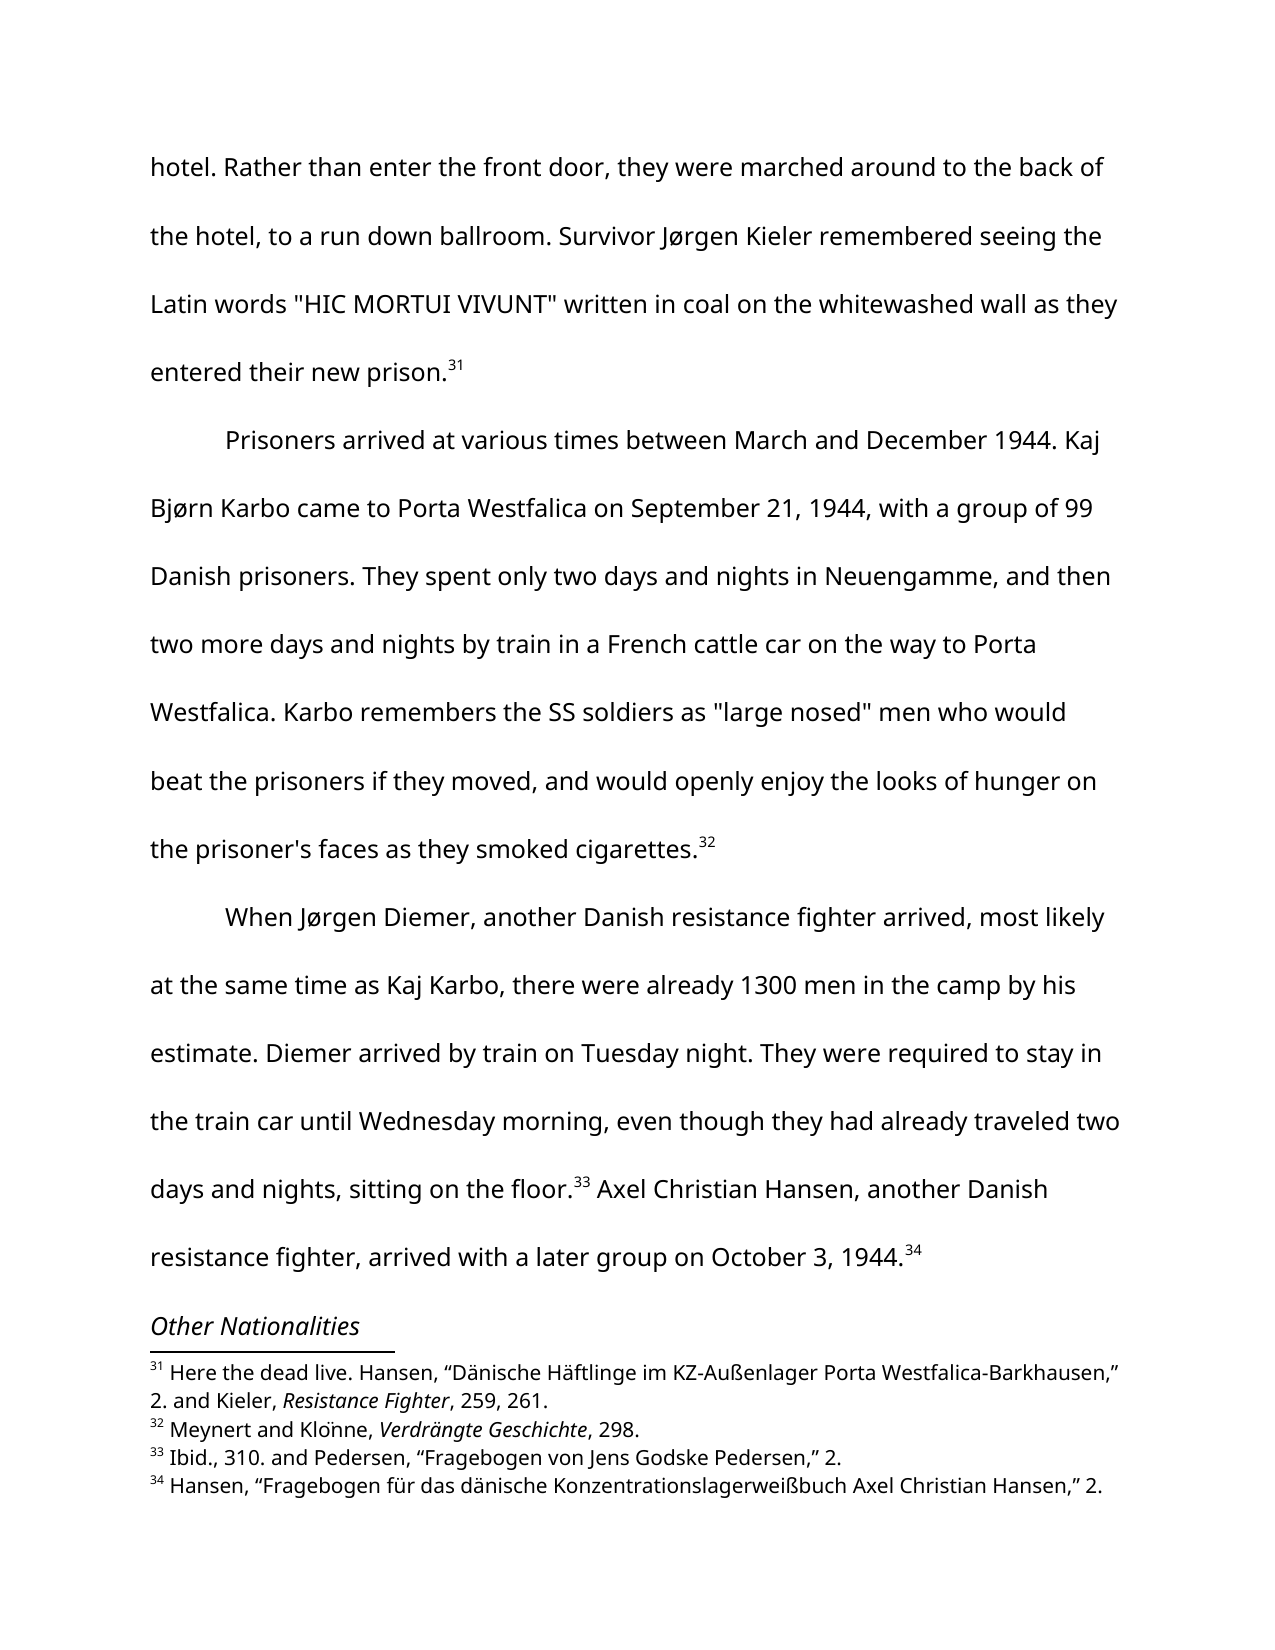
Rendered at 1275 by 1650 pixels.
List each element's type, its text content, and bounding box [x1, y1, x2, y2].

text Prisoners arrived at various times between March and December 1944. Kaj Bjørn Karbo came to Porta Westfalica on September 21, 1944, with a group of 99 Danish prisoners. They spent only two days and nights in Neuengamme, and then two more days and nights by train in a French cattle car on the way to Porta Westfalica. Karbo remembers the SS soldiers as "large nosed" men who would beat the prisoners if they moved, and would openly enjoy the looks of hunger on the prisoner's faces as they smoked cigarettes. [150, 422, 1125, 865]
text Other Nationalities [150, 1308, 1125, 1342]
text hotel. Rather than enter the front door, they were marched around to the back of the hotel, to a run down ballroom. Survivor Jørgen Kieler remembered seeing the Latin words "HIC MORTUI VIVUNT" written in coal on the whitewashed wall as they entered their new prison. [150, 150, 1125, 388]
text When Jørgen Diemer, another Danish resistance fighter arrived, most likely at the same time as Kaj Karbo, there were already 1300 men in the camp by his estimate. Diemer arrived by train on Tuesday night. They were required to stay in the train car until Wednesday morning, even though they had already traveled two days and nights, sitting on the floor. Axel Christian Hansen, another Danish resistance fighter, arrived with a later group on October 3, 1944. [150, 899, 1125, 1274]
text Hansen, “Fragebogen für das dänische Konzentrationslagerweißbuch Axel Christian Hansen,” 2. [150, 1472, 1125, 1500]
text Here the dead live. Hansen, “Dänische Häftlinge im KZ-Außenlager Porta Westfalica-Barkhausen,” 2. and Kieler, Resistance Fighter, 259, 261. [150, 1358, 1125, 1415]
text Meynert and Klönne, Verdrängte Geschichte, 298. [150, 1415, 1125, 1443]
text Ibid., 310. and Pedersen, “Fragebogen von Jens Godske Pedersen,” 2. [150, 1443, 1125, 1472]
